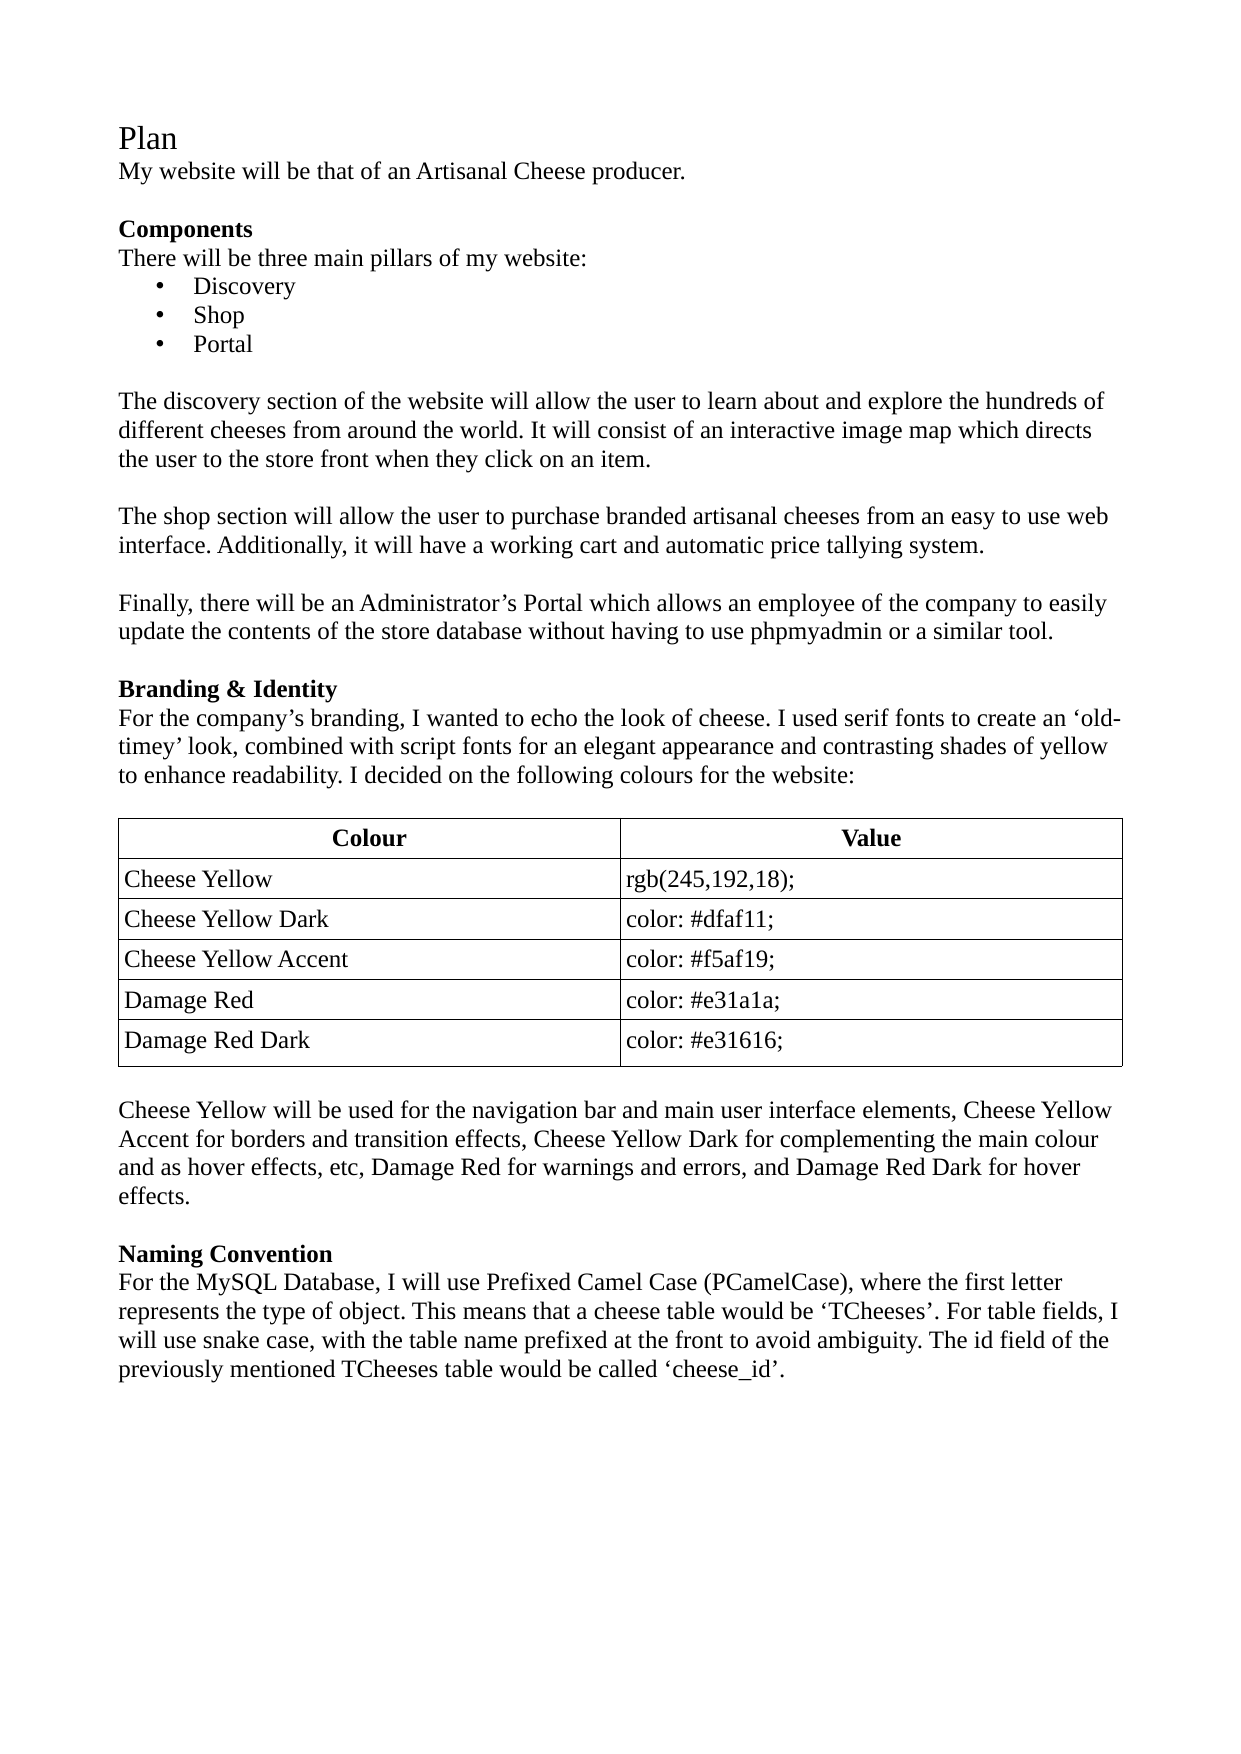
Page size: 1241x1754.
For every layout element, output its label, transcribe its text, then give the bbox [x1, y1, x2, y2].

text For the MySQL Database, I will use Prefixed Camel Case (PCamelCase), where the first letter represents the type of object. This means that a cheese table would be ‘TCheeses’. For table fields, I will use snake case, with the table name prefixed at the front to avoid ambiguity. The id field of the previously mentioned TCheeses table would be called ‘cheese_id’. [118, 1267, 1122, 1382]
table_cell color: #f5af19; [621, 940, 1122, 979]
table_cell Cheese Yellow [119, 859, 620, 898]
table_cell Damage Red Dark [119, 1020, 620, 1066]
text Naming Convention [118, 1239, 1122, 1267]
text Finally, there will be an Administrator’s Portal which allows an employee of the company to easily update the contents of the store database without having to use phpmyadmin or a similar tool. [118, 588, 1122, 645]
text My website will be that of an Artisanal Cheese producer. [118, 156, 1122, 185]
list Shop [156, 300, 1122, 329]
table_cell Cheese Yellow Accent [119, 940, 620, 979]
table_cell color: #e31a1a; [621, 980, 1122, 1019]
text Components [118, 214, 1122, 243]
list Portal [156, 329, 1122, 358]
text Cheese Yellow will be used for the navigation bar and main user interface elements, Cheese Yellow Accent for borders and transition effects, Cheese Yellow Dark for complementing the main colour and as hover effects, etc, Damage Red for warnings and errors, and Damage Red Dark for hover effects. [118, 1095, 1122, 1210]
table_cell Cheese Yellow Dark [119, 899, 620, 939]
table_header Colour [119, 819, 620, 858]
table_cell Damage Red [119, 980, 620, 1019]
table_header Value [621, 819, 1122, 858]
text There will be three main pillars of my website: [118, 243, 1122, 271]
text Plan [118, 118, 1122, 156]
list Discovery [156, 271, 1122, 300]
text The shop section will allow the user to purchase branded artisanal cheeses from an easy to use web interface. Additionally, it will have a working cart and automatic price tallying system. [118, 501, 1122, 559]
table_cell color: #dfaf11; [621, 899, 1122, 939]
table_cell rgb(245,192,18); [621, 859, 1122, 898]
text Branding & Identity [118, 674, 1122, 703]
text The discovery section of the website will allow the user to learn about and explore the hundreds of different cheeses from around the world. It will consist of an interactive image map which directs the user to the store front when they click on an item. [118, 386, 1122, 473]
table_cell color: #e31616; [621, 1020, 1122, 1066]
text For the company’s branding, I wanted to echo the look of cheese. I used serif fonts to create an ‘old-timey’ look, combined with script fonts for an elegant appearance and contrasting shades of yellow to enhance readability. I decided on the following colours for the website: [118, 703, 1122, 789]
